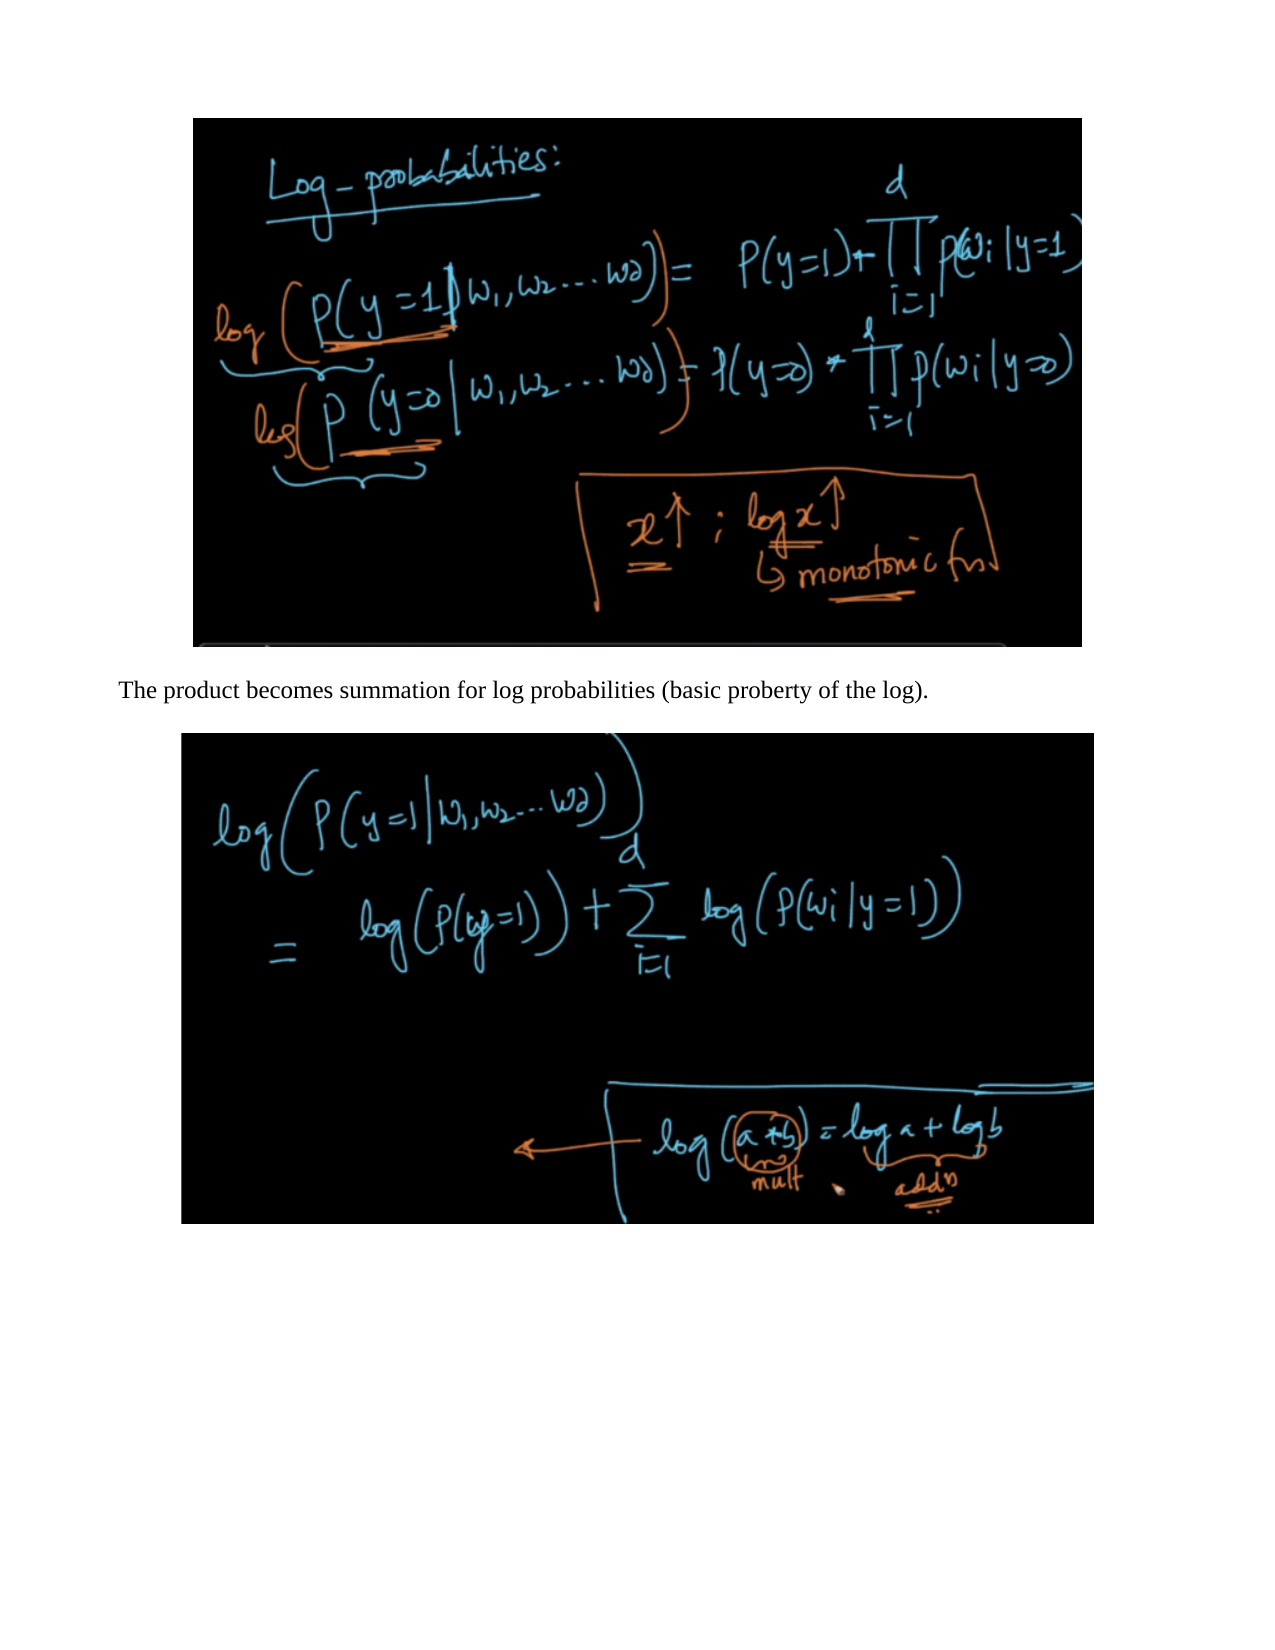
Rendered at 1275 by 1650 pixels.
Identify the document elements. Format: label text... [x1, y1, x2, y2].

picture [181, 733, 1094, 1224]
text The product becomes summation for log probabilities (basic proberty of the log). [118, 676, 1157, 704]
picture [193, 118, 1082, 647]
